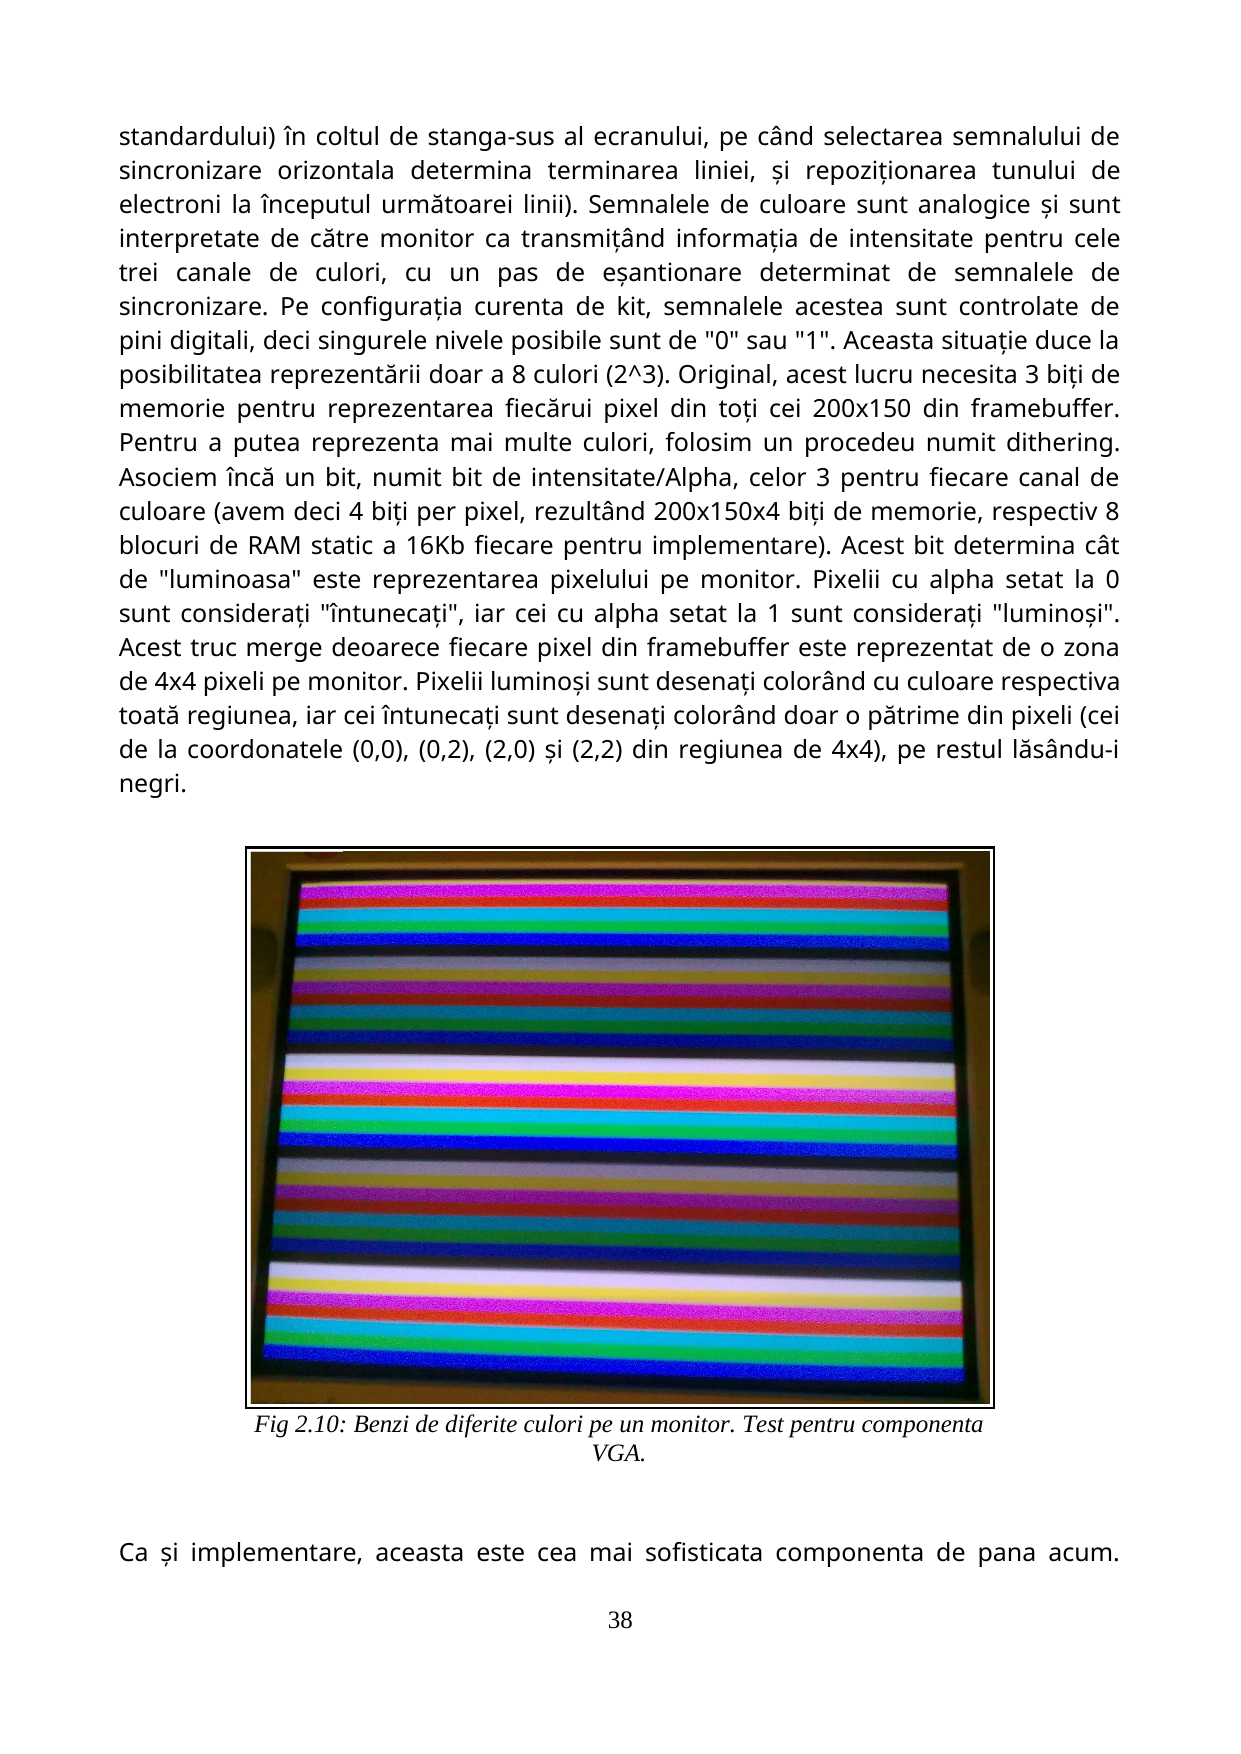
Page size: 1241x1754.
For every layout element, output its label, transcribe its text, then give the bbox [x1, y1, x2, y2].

text [247, 849, 993, 1407]
text Ca și implementare, aceasta este cea mai sofisticata componenta de pana acum. [118, 1534, 1122, 1569]
picture [250, 851, 990, 1404]
text Fig 2.10: Benzi de diferite culori pe un monitor. Test pentru componenta VGA. [245, 1409, 995, 1466]
text standardului) în coltul de stanga-sus al ecranului, pe când selectarea semnalului de sincronizare orizontala determina terminarea liniei, și repoziționarea tunului de electroni la începutul următoarei linii). Semnalele de culoare sunt analogice și sunt interpretate de către monitor ca transmițând informația de intensitate pentru cele trei canale de culori, cu un pas de eșantionare determinat de semnalele de sincronizare. Pe configurația curenta de kit, semnalele acestea sunt controlate de pini digitali, deci singurele nivele posibile sunt de "0" sau "1". Aceasta situație duce la posibilitatea reprezentării doar a 8 culori (2^3). Original, acest lucru necesita 3 biți de memorie pentru reprezentarea fiecărui pixel din toți cei 200x150 din framebuffer. Pentru a putea reprezenta mai multe culori, folosim un procedeu numit dithering. Asociem încă un bit, numit bit de intensitate/Alpha, celor 3 pentru fiecare canal de culoare (avem deci 4 biți per pixel, rezultând 200x150x4 biți de memorie, respectiv 8 blocuri de RAM static a 16Kb fiecare pentru implementare). Acest bit determina cât de "luminoasa" este reprezentarea pixelului pe monitor. Pixelii cu alpha setat la 0 sunt considerați "întunecați", iar cei cu alpha setat la 1 sunt considerați "luminoși". Acest truc merge deoarece fiecare pixel din framebuffer este reprezentat de o zona de 4x4 pixeli pe monitor. Pixelii luminoși sunt desenați colorând cu culoare respectiva toată regiunea, iar cei întunecați sunt desenați colorând doar o pătrime din pixeli (cei de la coordonatele (0,0), (0,2), (2,0) și (2,2) din regiunea de 4x4), pe restul lăsându-i negri. [118, 118, 1122, 800]
